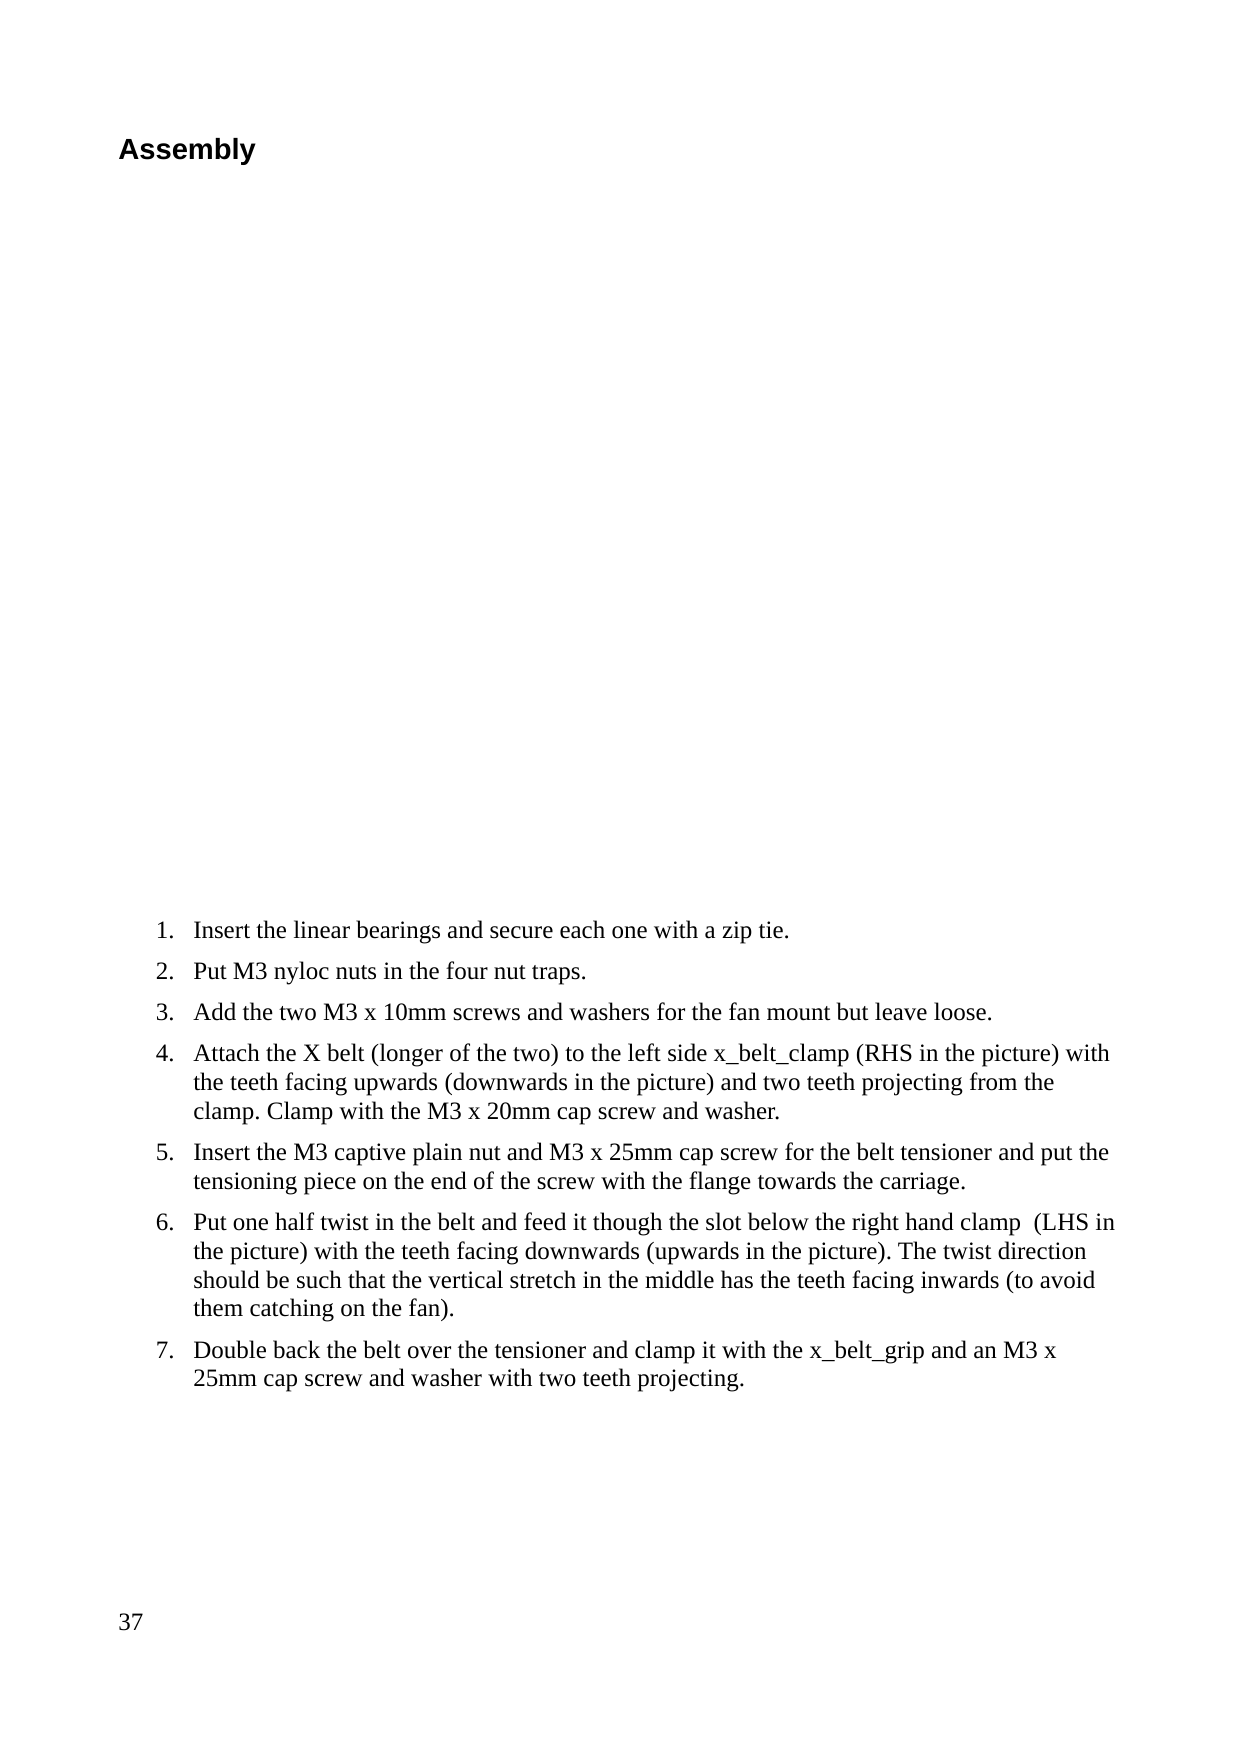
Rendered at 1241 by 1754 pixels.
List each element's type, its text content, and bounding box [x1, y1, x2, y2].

list Insert the linear bearings and secure each one with a zip tie. [156, 915, 1122, 943]
list Insert the M3 captive plain nut and M3 x 25mm cap screw for the belt tensioner and put the tensioning piece on the end of the screw with the flange towards the carriage. [156, 1137, 1122, 1195]
list Attach the X belt (longer of the two) to the left side x_belt_clamp (RHS in the picture) with the teeth facing upwards (downwards in the picture) and two teeth projecting from the clamp. Clamp with the M3 x 20mm cap screw and washer. [156, 1038, 1122, 1125]
list Put M3 nyloc nuts in the four nut traps. [156, 956, 1122, 985]
subtitle Assembly [118, 132, 1122, 165]
list Double back the belt over the tensioner and clamp it with the x_belt_grip and an M3 x 25mm cap screw and washer with two teeth projecting. [156, 1335, 1122, 1392]
list Add the two M3 x 10mm screws and washers for the fan mount but leave loose. [156, 997, 1122, 1026]
list Put one half twist in the belt and feed it though the slot below the right hand clamp (LHS in the picture) with the teeth facing downwards (upwards in the picture). The twist direction should be such that the vertical stretch in the middle has the teeth facing inwards (to avoid them catching on the fan). [156, 1207, 1122, 1322]
